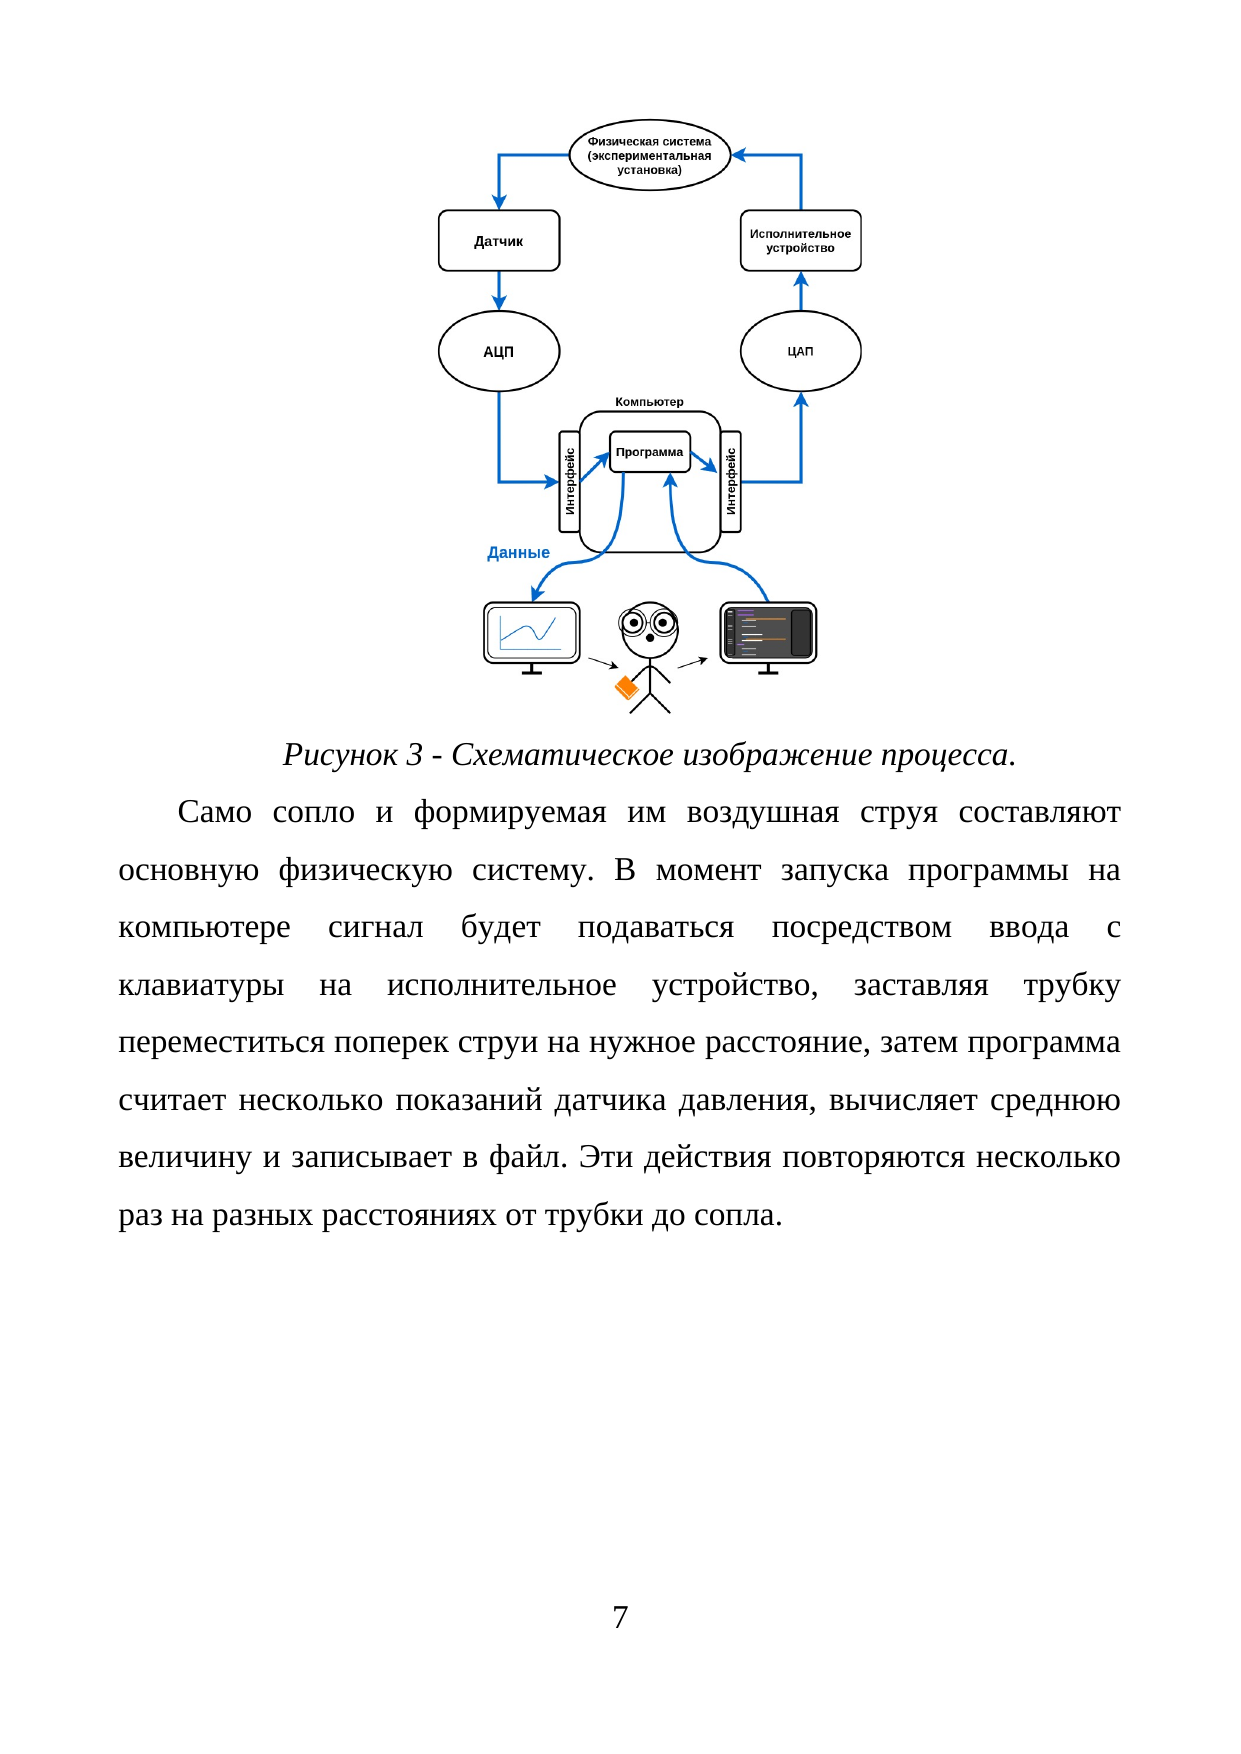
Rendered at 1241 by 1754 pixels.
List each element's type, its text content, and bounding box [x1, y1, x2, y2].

text Рисунок 3 - Схематическое изображение процесса. [118, 734, 1122, 772]
text Само сопло и формируемая им воздушная струя составляют основную физическую систему. В момент запуска программы на компьютере сигнал будет подаваться посредством ввода с клавиатуры на исполнительное устройство, заставляя трубку переместиться поперек струи на нужное расстояние, затем программа считает несколько показаний датчика давления, вычисляет среднюю величину и записывает в файл. Эти действия повторяются несколько раз на разных расстояниях от трубки до сопла. [118, 791, 1122, 1232]
picture [437, 118, 862, 715]
